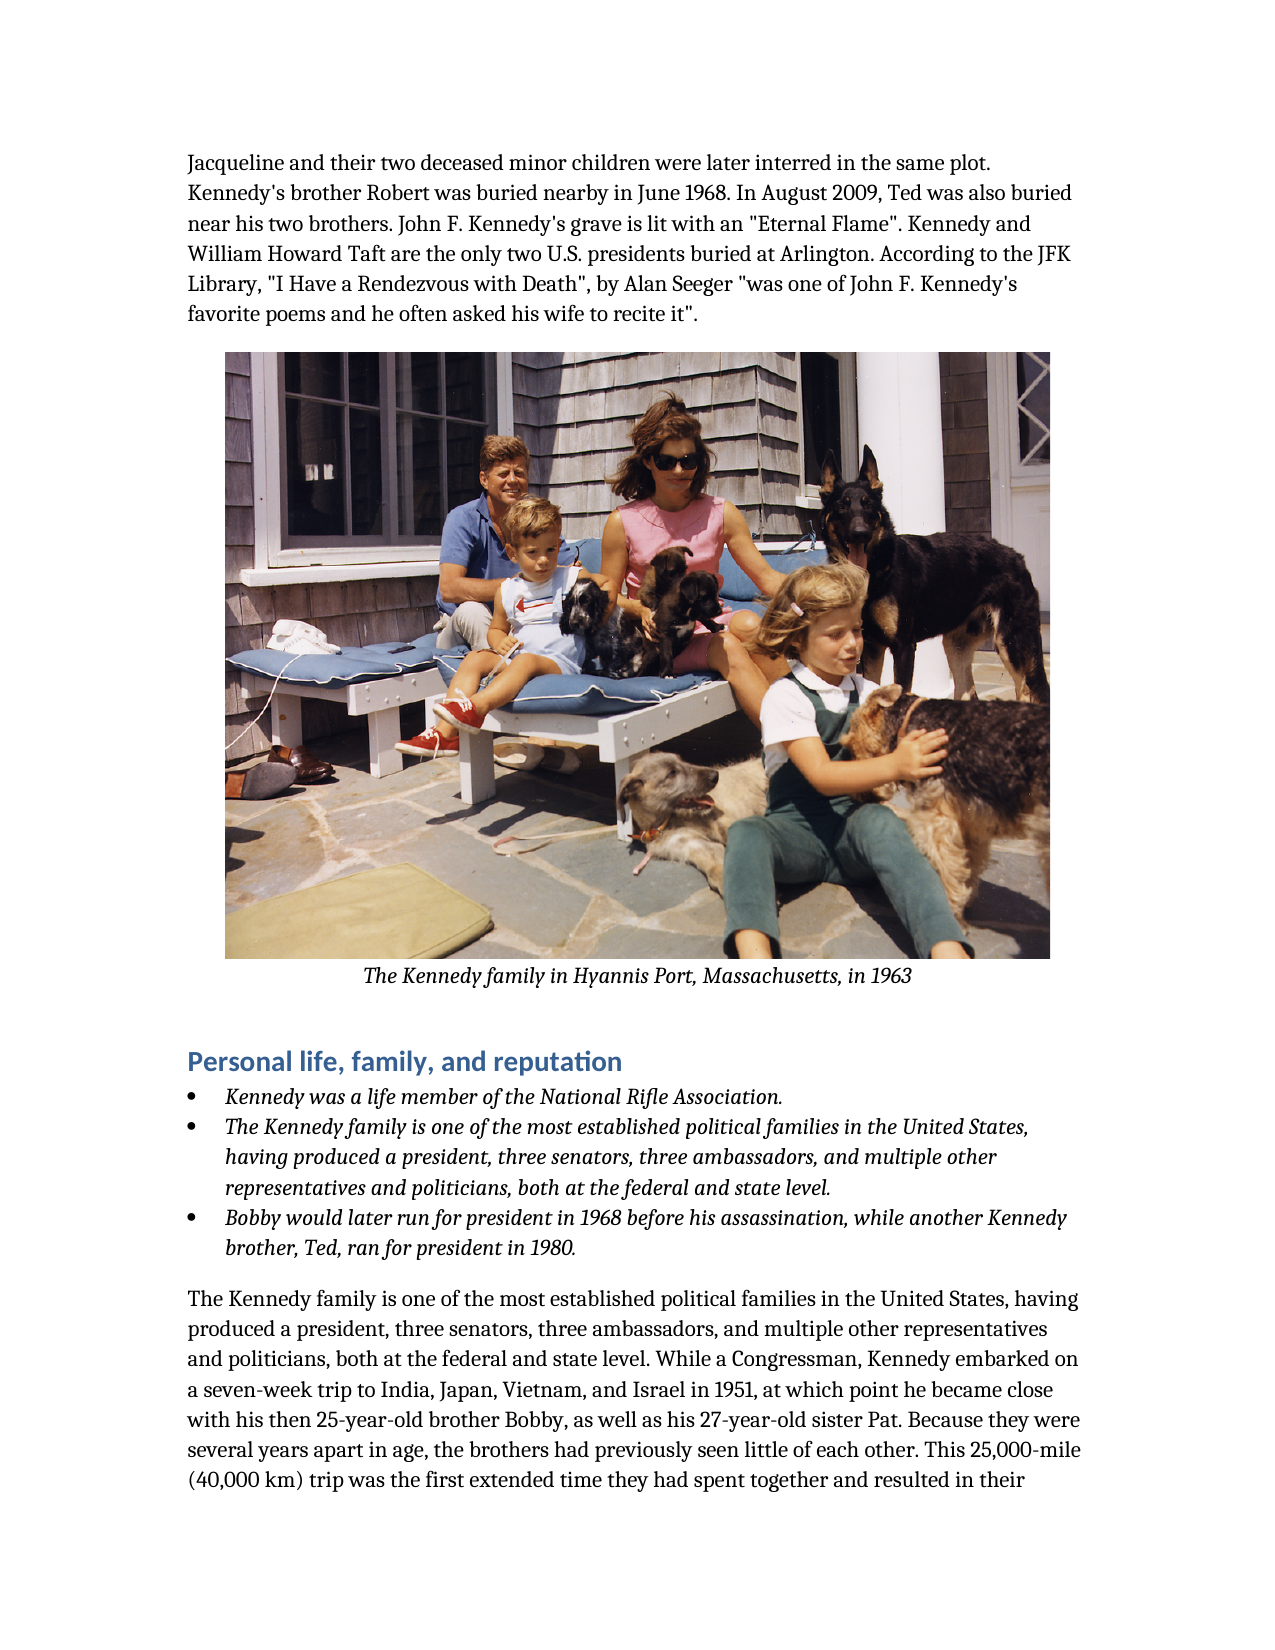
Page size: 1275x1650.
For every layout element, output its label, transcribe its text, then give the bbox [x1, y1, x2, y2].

text Jacqueline and their two deceased minor children were later interred in the same plot. Kennedy's brother Robert was buried nearby in June 1968. In August 2009, Ted was also buried near his two brothers. John F. Kennedy's grave is lit with an "Eternal Flame". Kennedy and William Howard Taft are the only two U.S. presidents buried at Arlington. According to the JFK Library, "I Have a Rendezvous with Death", by Alan Seeger "was one of John F. Kennedy's favorite poems and he often asked his wife to recite it". [187, 150, 1087, 327]
text The Kennedy family in Hyannis Port, Massachusetts, in 1963 [187, 352, 1087, 989]
list Kennedy was a life member of the National Rifle Association. [187, 1084, 1087, 1110]
subtitle Personal life, family, and reputation [187, 1043, 1087, 1078]
picture [225, 352, 1050, 959]
list The Kennedy family is one of the most established political families in the United States, having produced a president, three senators, three ambassadors, and multiple other representatives and politicians, both at the federal and state level. [187, 1114, 1087, 1201]
text The Kennedy family is one of the most established political families in the United States, having produced a president, three senators, three ambassadors, and multiple other representatives and politicians, both at the federal and state level. While a Congressman, Kennedy embarked on a seven-week trip to India, Japan, Vietnam, and Israel in 1951, at which point he became close with his then 25-year-old brother Bobby, as well as his 27-year-old sister Pat. Because they were several years apart in age, the brothers had previously seen little of each other. This 25,000-mile (40,000 km) trip was the first extended time they had spent together and resulted in their [187, 1286, 1087, 1493]
list Bobby would later run for president in 1968 before his assassination, while another Kennedy brother, Ted, ran for president in 1980. [187, 1204, 1087, 1261]
